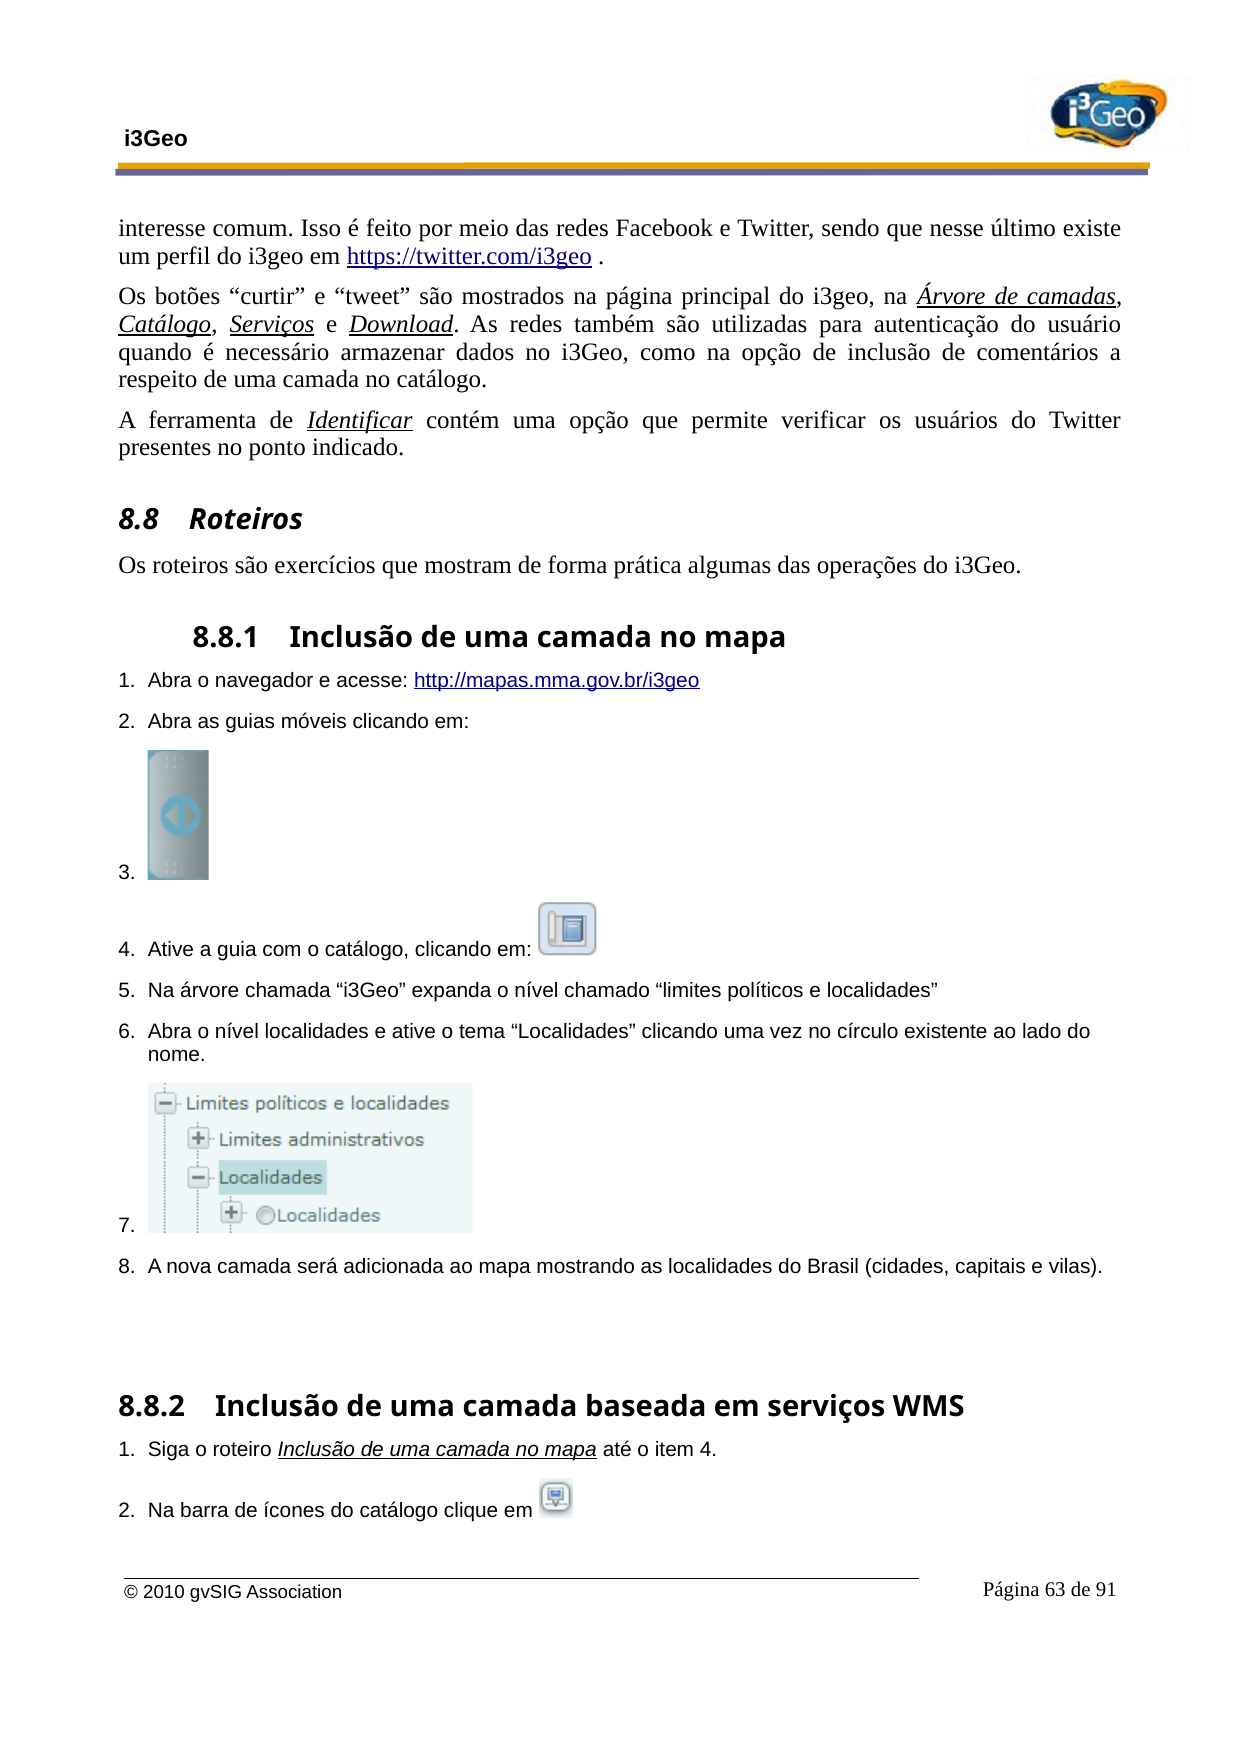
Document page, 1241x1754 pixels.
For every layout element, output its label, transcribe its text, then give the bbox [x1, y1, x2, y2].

text interesse comum. Isso é feito por meio das redes Facebook e Twitter, sendo que nesse último existe um perfil do i3geo em https://twitter.com/i3geo . [118, 214, 1122, 270]
subtitle Roteiros [118, 499, 1122, 538]
text A ferramenta de Identificar contém uma opção que permite verificar os usuários do Twitter presentes no ponto indicado. [118, 406, 1122, 461]
list Ative a guia com o catálogo, clicando em: [118, 902, 1122, 961]
picture [147, 1083, 473, 1233]
subtitle Inclusão de uma camada baseada em serviços WMS [118, 1385, 1122, 1425]
list Abra as guias móveis clicando em: [118, 709, 1122, 732]
list Na árvore chamada “i3Geo” expanda o nível chamado “limites políticos e localidades” [118, 979, 1122, 1002]
text Os botões “curtir” e “tweet” são mostrados na página principal do i3geo, na Árvore de camadas, Catálogo, Serviços e Download. As redes também são utilizadas para autenticação do usuário quando é necessário armazenar dados no i3Geo, como na opção de inclusão de comentários a respeito de uma camada no catálogo. [118, 282, 1122, 393]
text Os roteiros são exercícios que mostram de forma prática algumas das operações do i3Geo. [118, 551, 1122, 578]
subtitle Inclusão de uma camada no mapa [163, 616, 1122, 656]
list A nova camada será adicionada ao mapa mostrando as localidades do Brasil (cidades, capitais e vilas). [118, 1254, 1122, 1277]
list Abra o navegador e acesse: http://mapas.mma.gov.br/i3geo [118, 668, 1122, 691]
picture [1025, 74, 1191, 151]
picture [537, 901, 598, 957]
list Na barra de ícones do catálogo clique em [118, 1478, 1122, 1522]
picture [147, 750, 209, 880]
list Siga o roteiro Inclusão de uma camada no mapa até o item 4. [118, 1437, 1122, 1461]
picture [538, 1478, 574, 1518]
list Abra o nível localidades e ative o tema “Localidades” clicando uma vez no círculo existente ao lado do nome. [118, 1019, 1122, 1066]
